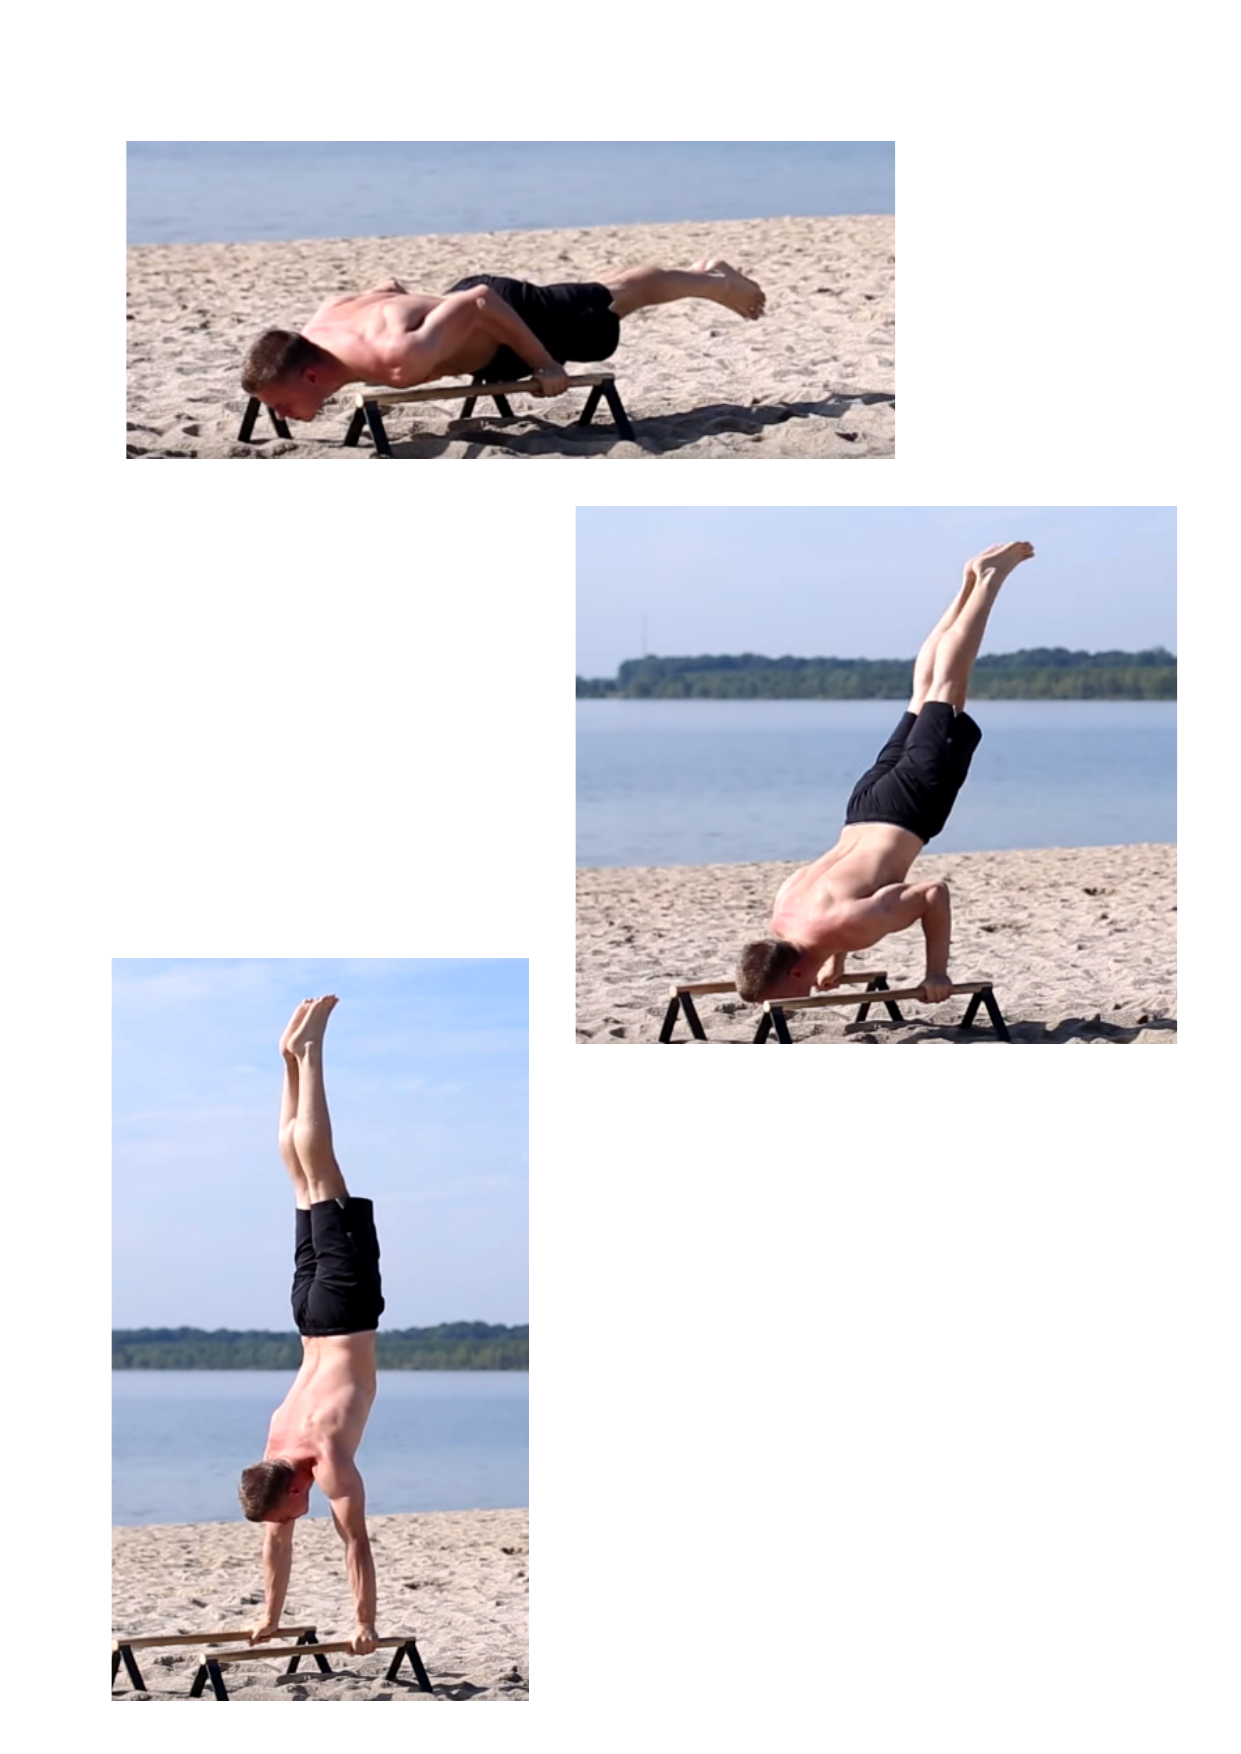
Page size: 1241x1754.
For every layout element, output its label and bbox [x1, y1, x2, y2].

picture [575, 506, 1178, 1044]
picture [111, 958, 529, 1701]
picture [126, 141, 895, 459]
